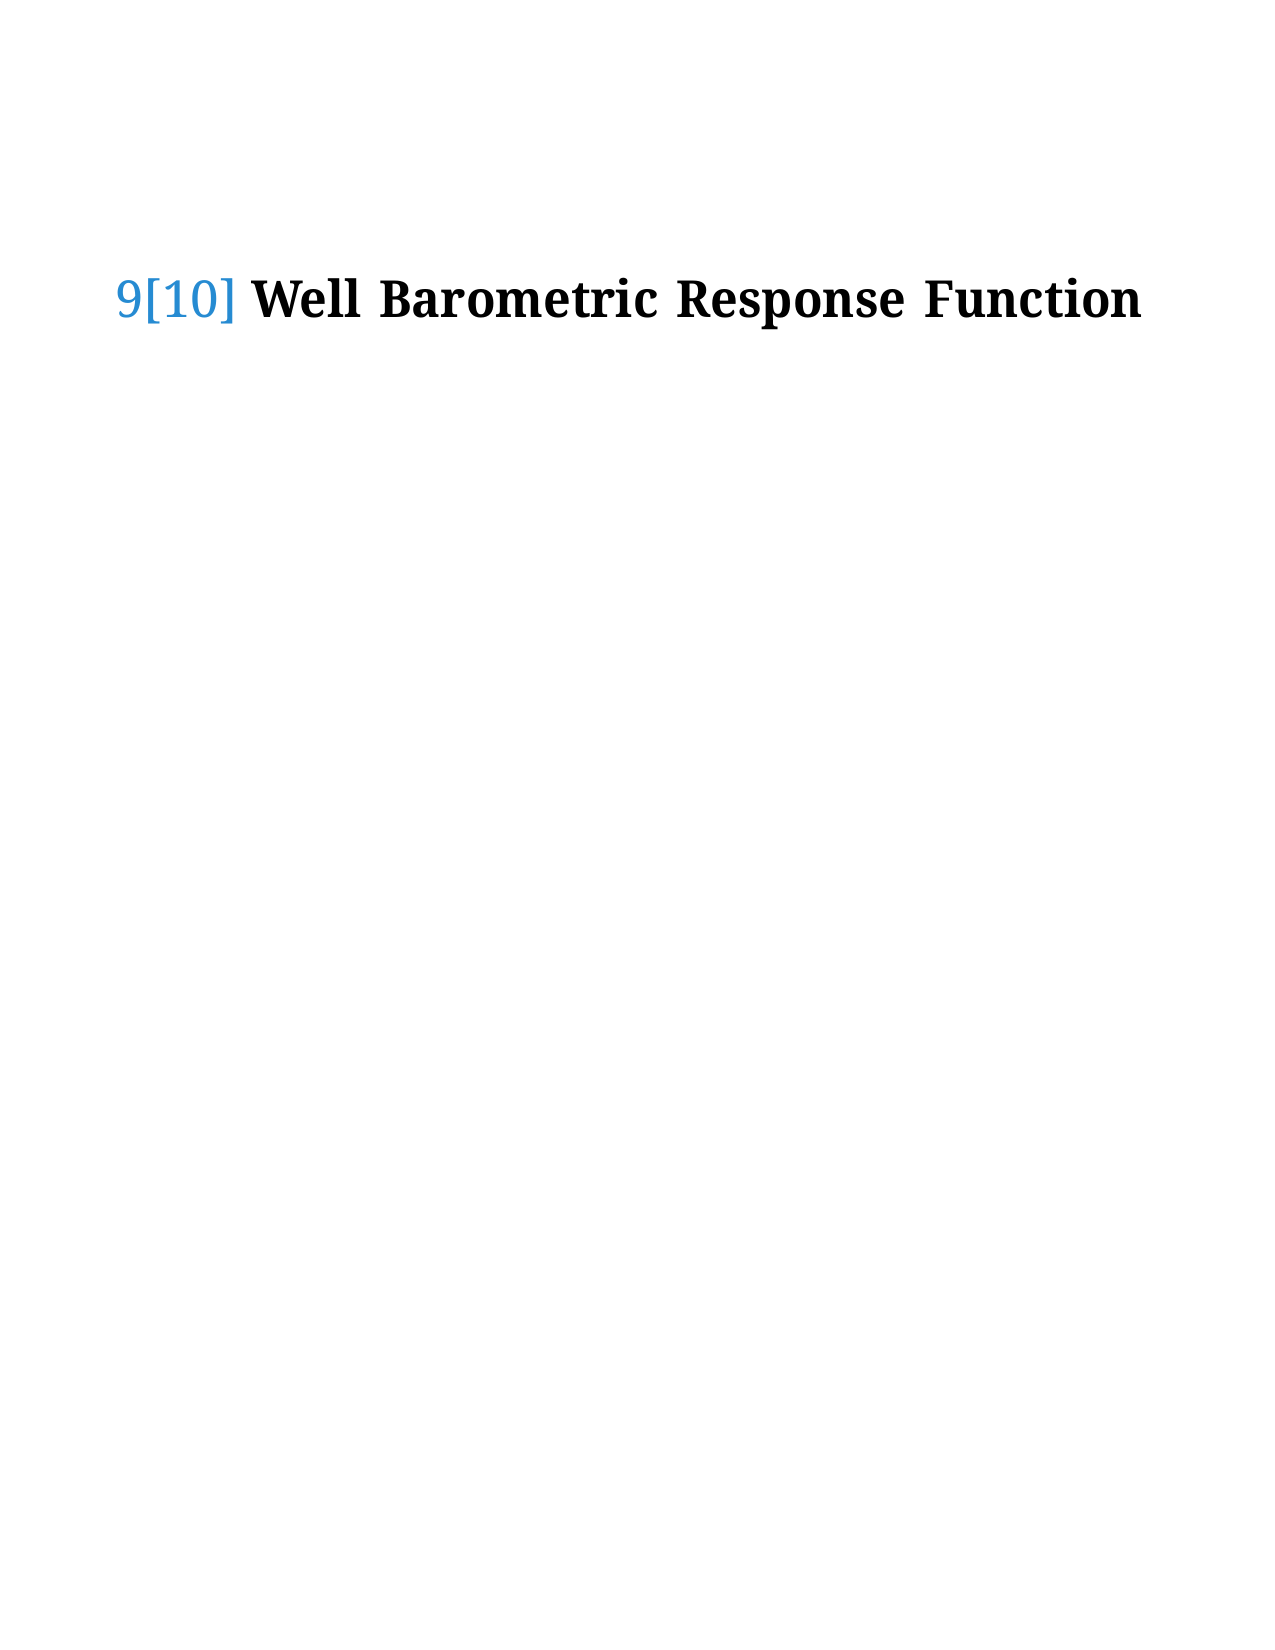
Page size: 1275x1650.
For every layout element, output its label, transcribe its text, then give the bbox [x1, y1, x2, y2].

subtitle Well Barometric Response Function [115, 263, 1158, 332]
